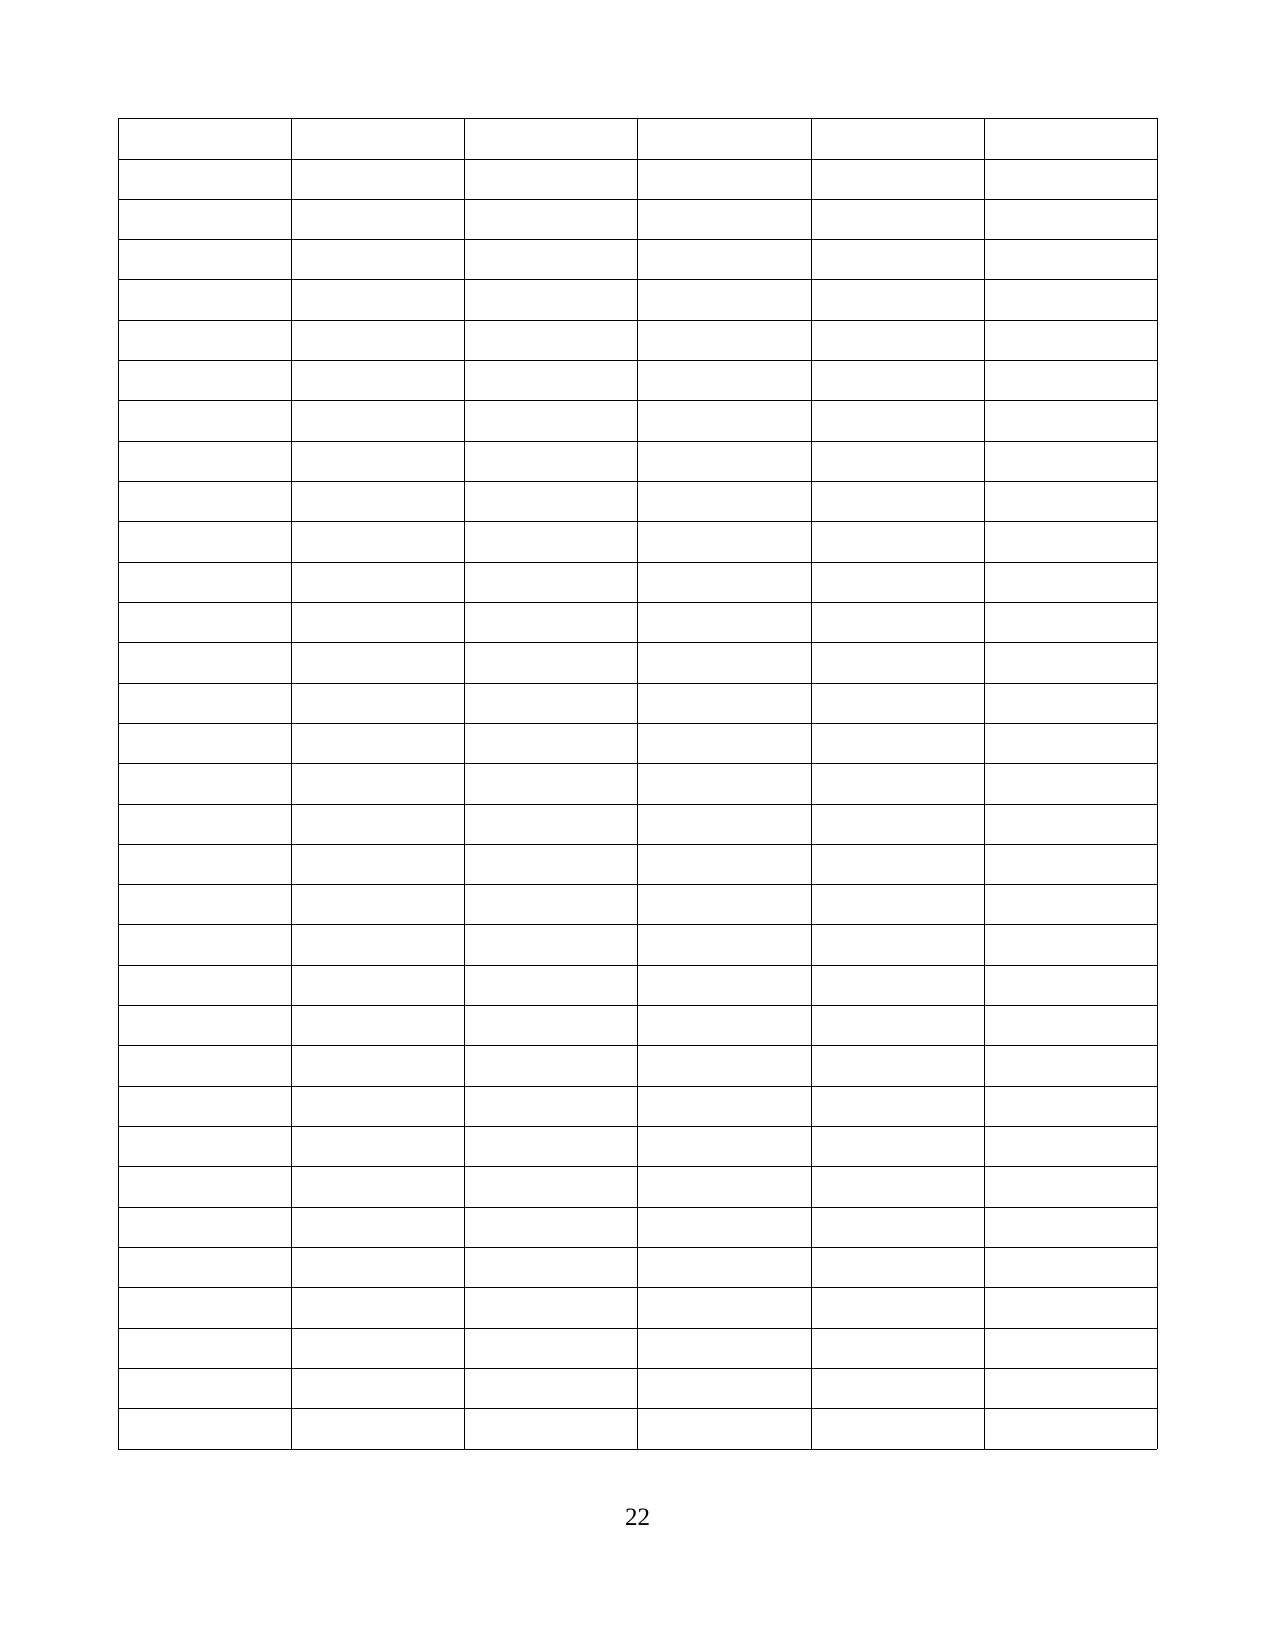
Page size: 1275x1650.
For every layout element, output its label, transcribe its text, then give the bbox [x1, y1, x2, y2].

table_cell [985, 764, 1157, 803]
table_cell Camera Boom Location [119, 684, 291, 723]
table_cell [812, 1288, 984, 1327]
table_cell [985, 1248, 1157, 1287]
table_cell [465, 240, 637, 279]
table_cell [985, 603, 1157, 642]
table_cell [812, 1409, 984, 1448]
table_cell [465, 966, 637, 1005]
table_cell [465, 1087, 637, 1126]
table_cell [465, 1046, 637, 1086]
table_cell [985, 200, 1157, 239]
table_cell [812, 643, 984, 682]
table_cell [812, 885, 984, 924]
table_cell [292, 401, 464, 441]
table_cell Min Time for Fall Damage [119, 1167, 291, 1207]
table_cell Min FOV [119, 1127, 291, 1166]
table_cell [638, 1087, 811, 1126]
table_cell [812, 361, 984, 400]
table_cell [638, 361, 811, 400]
table_cell [812, 240, 984, 279]
table_cell [985, 1288, 1157, 1327]
table_cell [465, 885, 637, 924]
table_cell 45 [292, 321, 464, 360]
table_cell [465, 1248, 637, 1287]
table_cell [638, 1248, 811, 1287]
table_cell Character Height [119, 764, 291, 803]
table_cell [812, 442, 984, 481]
table_cell [292, 482, 464, 521]
table_cell [985, 1087, 1157, 1126]
table_cell [638, 200, 811, 239]
table_cell [812, 522, 984, 562]
table_cell Max survivable fall time [119, 1087, 291, 1126]
table_cell [985, 321, 1157, 360]
table_cell [638, 1127, 811, 1166]
table_cell [985, 280, 1157, 320]
table_cell 0.2 [292, 845, 464, 884]
table_cell [985, 522, 1157, 562]
table_cell Crouch Time [119, 845, 291, 884]
table_cell [638, 1409, 811, 1448]
table_cell [985, 724, 1157, 763]
table_cell [638, 321, 811, 360]
table_cell [465, 1167, 637, 1207]
table_cell [812, 563, 984, 602]
table_cell [812, 119, 984, 158]
table_cell [812, 1006, 984, 1045]
table_cell [812, 724, 984, 763]
table_cell [812, 321, 984, 360]
table_cell [985, 563, 1157, 602]
table_cell [292, 361, 464, 400]
table_cell Walkable Floor Angle [119, 321, 291, 360]
table_cell [812, 805, 984, 844]
table_cell [812, 925, 984, 965]
table_cell [465, 1409, 637, 1448]
table_cell [465, 442, 637, 481]
table_cell [465, 1369, 637, 1408]
table_cell [638, 845, 811, 884]
table_cell [465, 321, 637, 360]
table_cell Mass [119, 1006, 291, 1045]
table_cell [465, 1329, 637, 1368]
table_cell 17.973167 [812, 684, 984, 723]
table_cell [812, 1167, 984, 1207]
table_cell [812, 1329, 984, 1368]
table_cell [985, 401, 1157, 441]
table_cell [638, 1288, 811, 1327]
table_cell [812, 482, 984, 521]
table_cell [638, 764, 811, 803]
table_cell [638, 522, 811, 562]
table_cell Carry Distance [119, 724, 291, 763]
table_cell Crouched Character Half Height [119, 885, 291, 924]
table_cell [465, 684, 637, 723]
table_cell 120 [292, 1046, 464, 1086]
table_cell [465, 563, 637, 602]
table_cell [638, 1208, 811, 1247]
table_cell [812, 160, 984, 199]
table_cell 200 [292, 1329, 464, 1368]
table_cell [638, 1329, 811, 1368]
table_cell [465, 200, 637, 239]
table_cell 1 [292, 966, 464, 1005]
table_cell [812, 200, 984, 239]
table_cell [985, 885, 1157, 924]
table_cell 45 [292, 200, 464, 239]
table_cell Base Eye Height [119, 643, 291, 682]
table_cell 0 [292, 1409, 464, 1448]
table_cell 600 [292, 280, 464, 320]
table_cell [119, 401, 291, 441]
table_cell Max Step Height [119, 200, 291, 239]
table_cell [465, 805, 637, 844]
table_cell Min Velocity for Falling Counter [119, 1208, 291, 1247]
table_cell 0.4 [292, 1167, 464, 1207]
table_cell [985, 1167, 1157, 1207]
table_cell 44.23 [985, 684, 1157, 723]
table_cell [812, 1208, 984, 1247]
table_cell [985, 482, 1157, 521]
table_cell [465, 361, 637, 400]
table_cell [985, 1127, 1157, 1166]
table_cell [292, 684, 464, 723]
table_cell [638, 442, 811, 481]
table_cell [638, 563, 811, 602]
table_cell [638, 401, 811, 441]
table_cell [119, 442, 291, 481]
table_cell [292, 563, 464, 602]
table_cell [985, 966, 1157, 1005]
table_cell [465, 482, 637, 521]
table_cell [465, 119, 637, 158]
table_cell [638, 1006, 811, 1045]
table_cell [812, 401, 984, 441]
table_cell Gravity Scale [119, 966, 291, 1005]
table_cell [985, 442, 1157, 481]
table_cell [638, 160, 811, 199]
table_cell [638, 240, 811, 279]
table_cell Operate Range [119, 1329, 291, 1368]
table_cell [465, 1127, 637, 1166]
table_cell Num Zoom Levels [119, 1288, 291, 1327]
table_cell [985, 845, 1157, 884]
table_cell 100 [292, 1006, 464, 1045]
table_cell Max Fly Speed [119, 160, 291, 199]
table_cell [465, 1288, 637, 1327]
table_cell 300 [292, 119, 464, 158]
table_cell Max Walk Speed [119, 280, 291, 320]
table_cell [812, 1087, 984, 1126]
table_cell Max FOV [119, 1046, 291, 1086]
table_cell [465, 925, 637, 965]
table_cell [812, 280, 984, 320]
table_cell [638, 1369, 811, 1408]
table_cell [465, 1208, 637, 1247]
table_cell [465, 724, 637, 763]
table_cell [638, 603, 811, 642]
table_cell 10 [292, 603, 464, 642]
table_cell [638, 482, 811, 521]
table_cell [812, 603, 984, 642]
table_cell Crouched Eye Height [119, 925, 291, 965]
table_cell Other Character Properties [119, 563, 291, 602]
table_cell [638, 643, 811, 682]
table_cell 300 [292, 240, 464, 279]
table_cell Max Swim Speed [119, 240, 291, 279]
table_cell [812, 1046, 984, 1086]
table_cell [638, 925, 811, 965]
table_cell [985, 1329, 1157, 1368]
table_cell [292, 522, 464, 562]
table_cell 64 [292, 643, 464, 682]
table_cell [985, 119, 1157, 158]
table_cell [638, 1167, 811, 1207]
table_cell 30 [292, 1127, 464, 1166]
table_cell [638, 966, 811, 1005]
table_cell [985, 1046, 1157, 1086]
table_cell [465, 160, 637, 199]
table_cell [985, 1208, 1157, 1247]
table_cell [812, 966, 984, 1005]
table_cell 2 [292, 1087, 464, 1126]
table_cell [465, 280, 637, 320]
table_cell 32 [292, 925, 464, 965]
table_cell [985, 925, 1157, 965]
table_cell [638, 885, 811, 924]
table_cell Minimum Strength [119, 1248, 291, 1287]
table_cell [292, 442, 464, 481]
table_cell 600 [292, 160, 464, 199]
table_cell 700 [292, 1208, 464, 1247]
table_cell -2 [292, 1248, 464, 1287]
table_cell [638, 1046, 811, 1086]
table_cell [812, 1127, 984, 1166]
table_cell Strength Adjust [119, 1409, 291, 1448]
table_cell [985, 1006, 1157, 1045]
table_cell [465, 522, 637, 562]
table_cell [465, 764, 637, 803]
table_cell [638, 805, 811, 844]
table_cell [465, 401, 637, 441]
table_cell 84 [292, 805, 464, 844]
table_cell [638, 119, 811, 158]
table_cell [985, 805, 1157, 844]
table_cell Max Crouch Walk Speed [119, 119, 291, 158]
table_cell 4 [292, 1288, 464, 1327]
table_cell [638, 280, 811, 320]
table_cell 100 [292, 724, 464, 763]
table_cell [119, 522, 291, 562]
table_cell -30.846336 [638, 684, 811, 723]
table_cell [812, 764, 984, 803]
table_cell [985, 240, 1157, 279]
table_cell [119, 361, 291, 400]
table_cell [985, 1369, 1157, 1408]
table_cell [812, 1248, 984, 1287]
table_cell [465, 603, 637, 642]
table_cell [812, 1369, 984, 1408]
table_cell [985, 1409, 1157, 1448]
table_cell Auto-Kill Fall Time [119, 603, 291, 642]
table_cell [465, 643, 637, 682]
table_cell Spring Arm Multiplier per Increment [119, 1369, 291, 1408]
table_cell [638, 724, 811, 763]
table_cell [985, 643, 1157, 682]
table_cell [985, 160, 1157, 199]
table_cell 192 [292, 764, 464, 803]
table_cell [465, 845, 637, 884]
table_cell 1.1 [292, 1369, 464, 1408]
table_cell [465, 1006, 637, 1045]
table_cell [119, 482, 291, 521]
table_cell [812, 845, 984, 884]
table_cell Character Width [119, 805, 291, 844]
table_cell 40 [292, 885, 464, 924]
table_cell [985, 361, 1157, 400]
